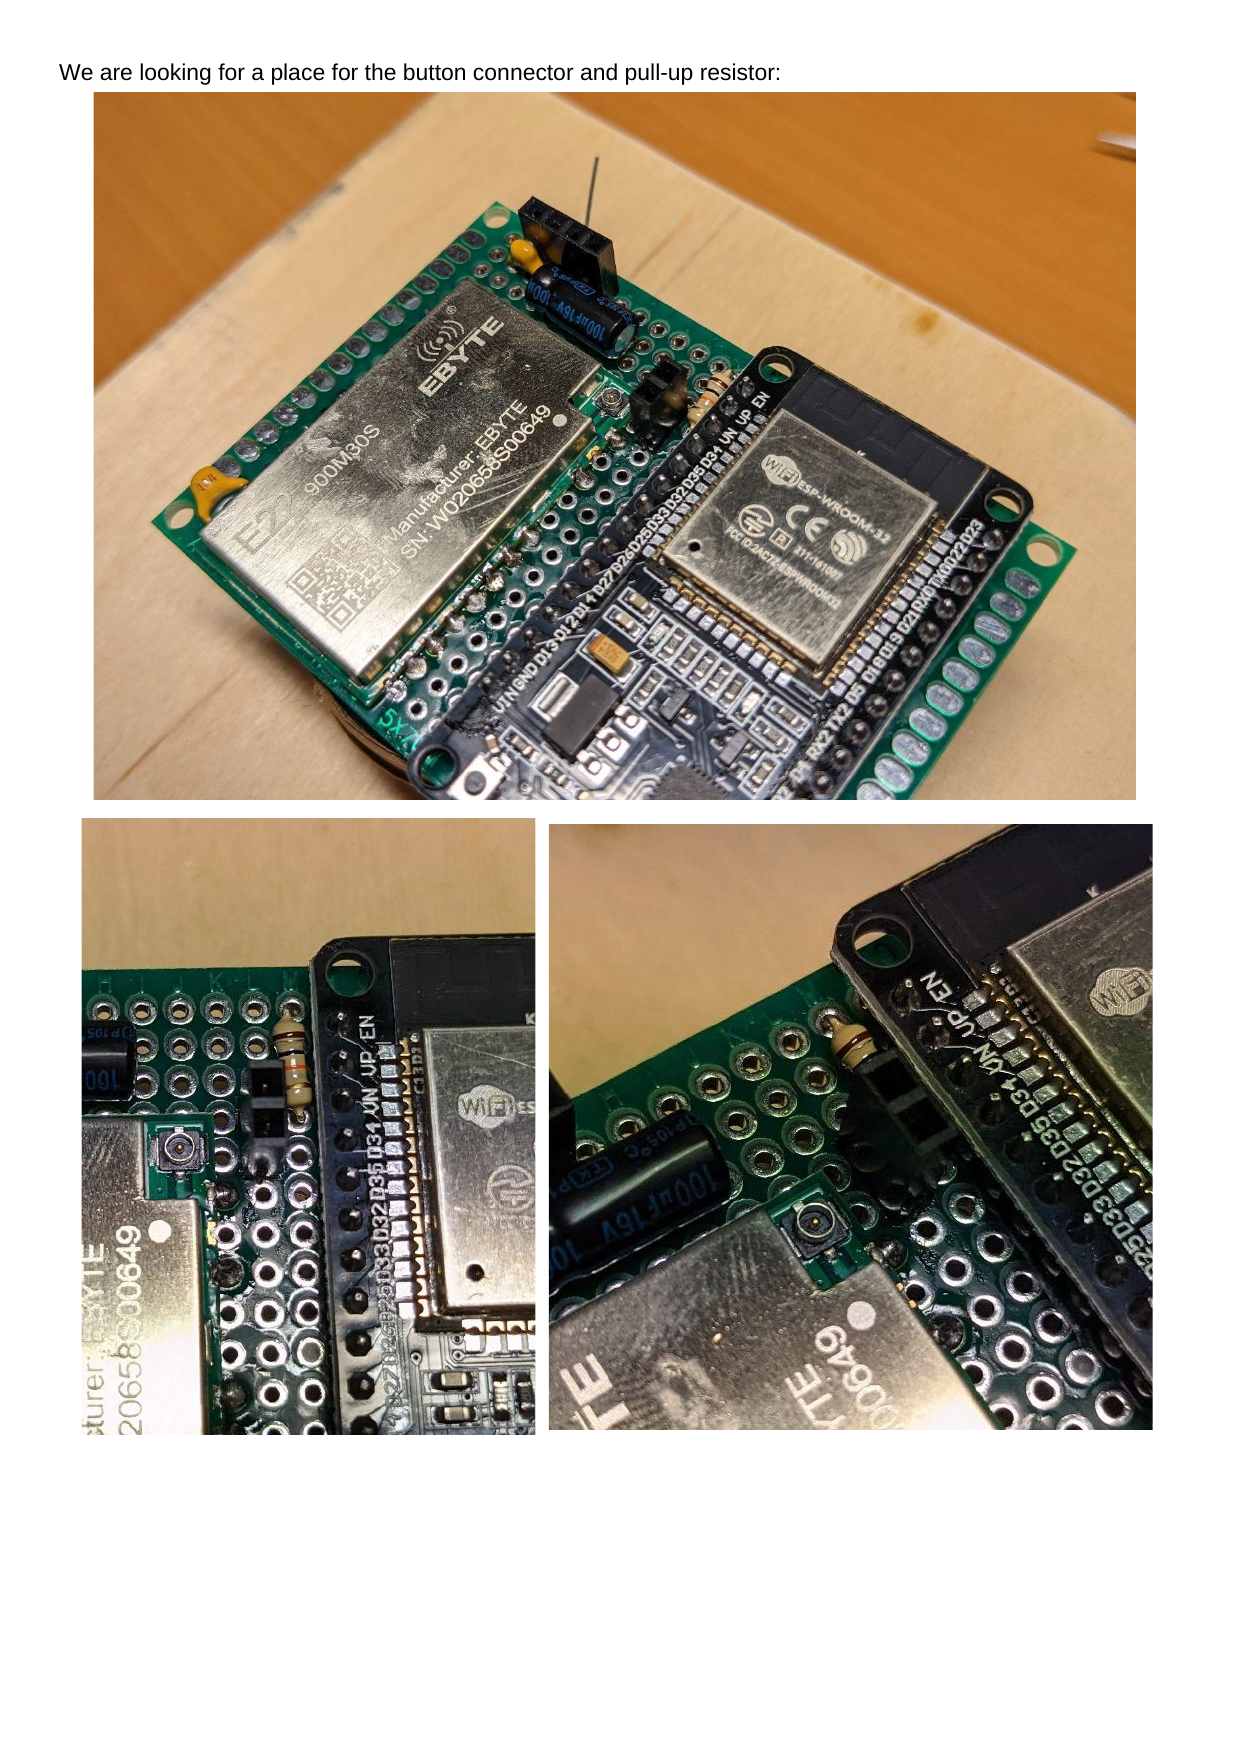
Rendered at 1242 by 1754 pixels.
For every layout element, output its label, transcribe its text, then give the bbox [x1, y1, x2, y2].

picture [81, 818, 536, 1435]
picture [548, 824, 1153, 1430]
picture [93, 92, 1136, 800]
text We are looking for a place for the button connector and pull-up resistor: [59, 59, 1196, 85]
